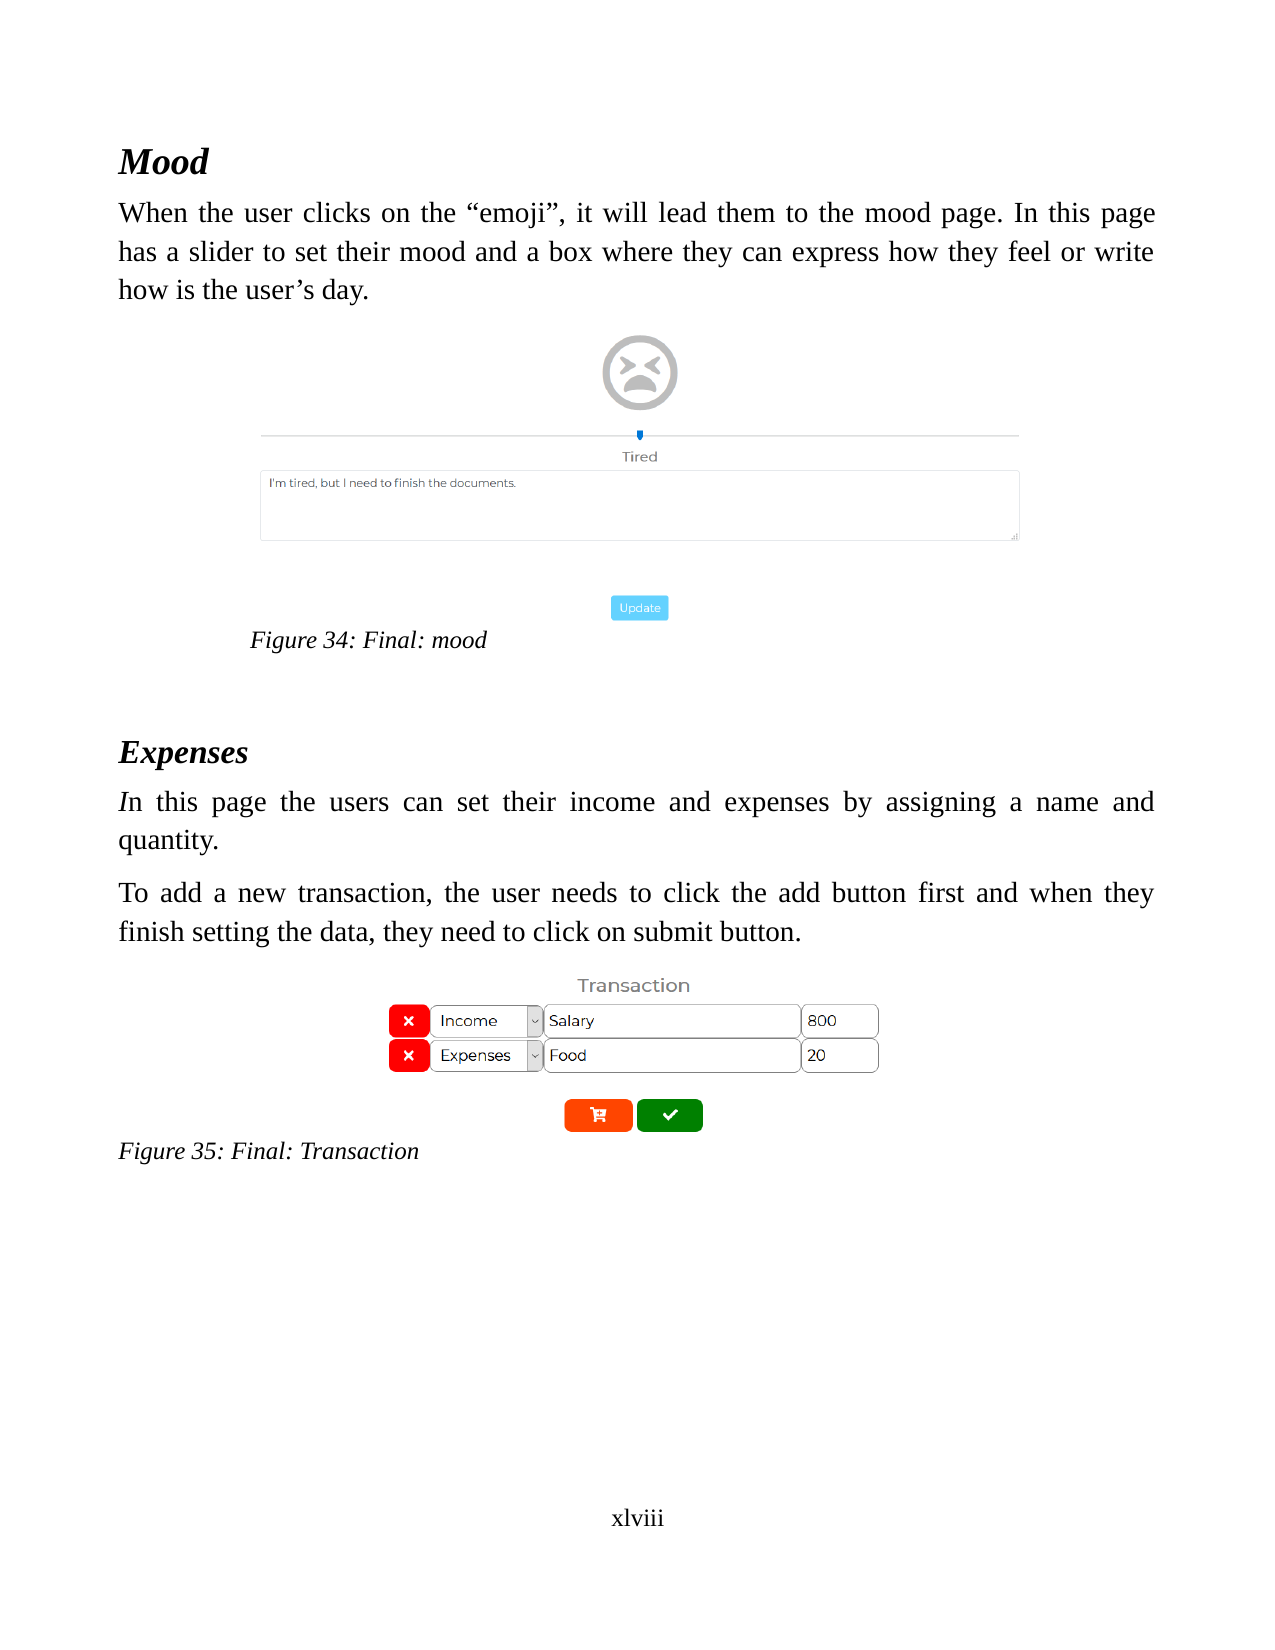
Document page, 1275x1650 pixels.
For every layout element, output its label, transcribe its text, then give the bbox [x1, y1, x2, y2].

subtitle Mood [118, 139, 1157, 183]
picture [249, 329, 1026, 625]
text To add a new transaction, the user needs to click the add button first and when they finish setting the data, they need to click on submit button. [118, 875, 1157, 947]
picture [118, 961, 1157, 1136]
text Figure 35: Final: Transaction [118, 1136, 1157, 1165]
text In this page the users can set their income and expenses by assigning a name and quantity. [118, 784, 1157, 856]
text [118, 948, 1157, 961]
text Figure 34: Final: mood [250, 625, 1025, 653]
text When the user clicks on the “emoji”, it will lead them to the mood page. In this page has a slider to set their mood and a box where they can express how they feel or write how is the user’s day. [118, 195, 1157, 306]
subtitle Expenses [118, 732, 1157, 771]
